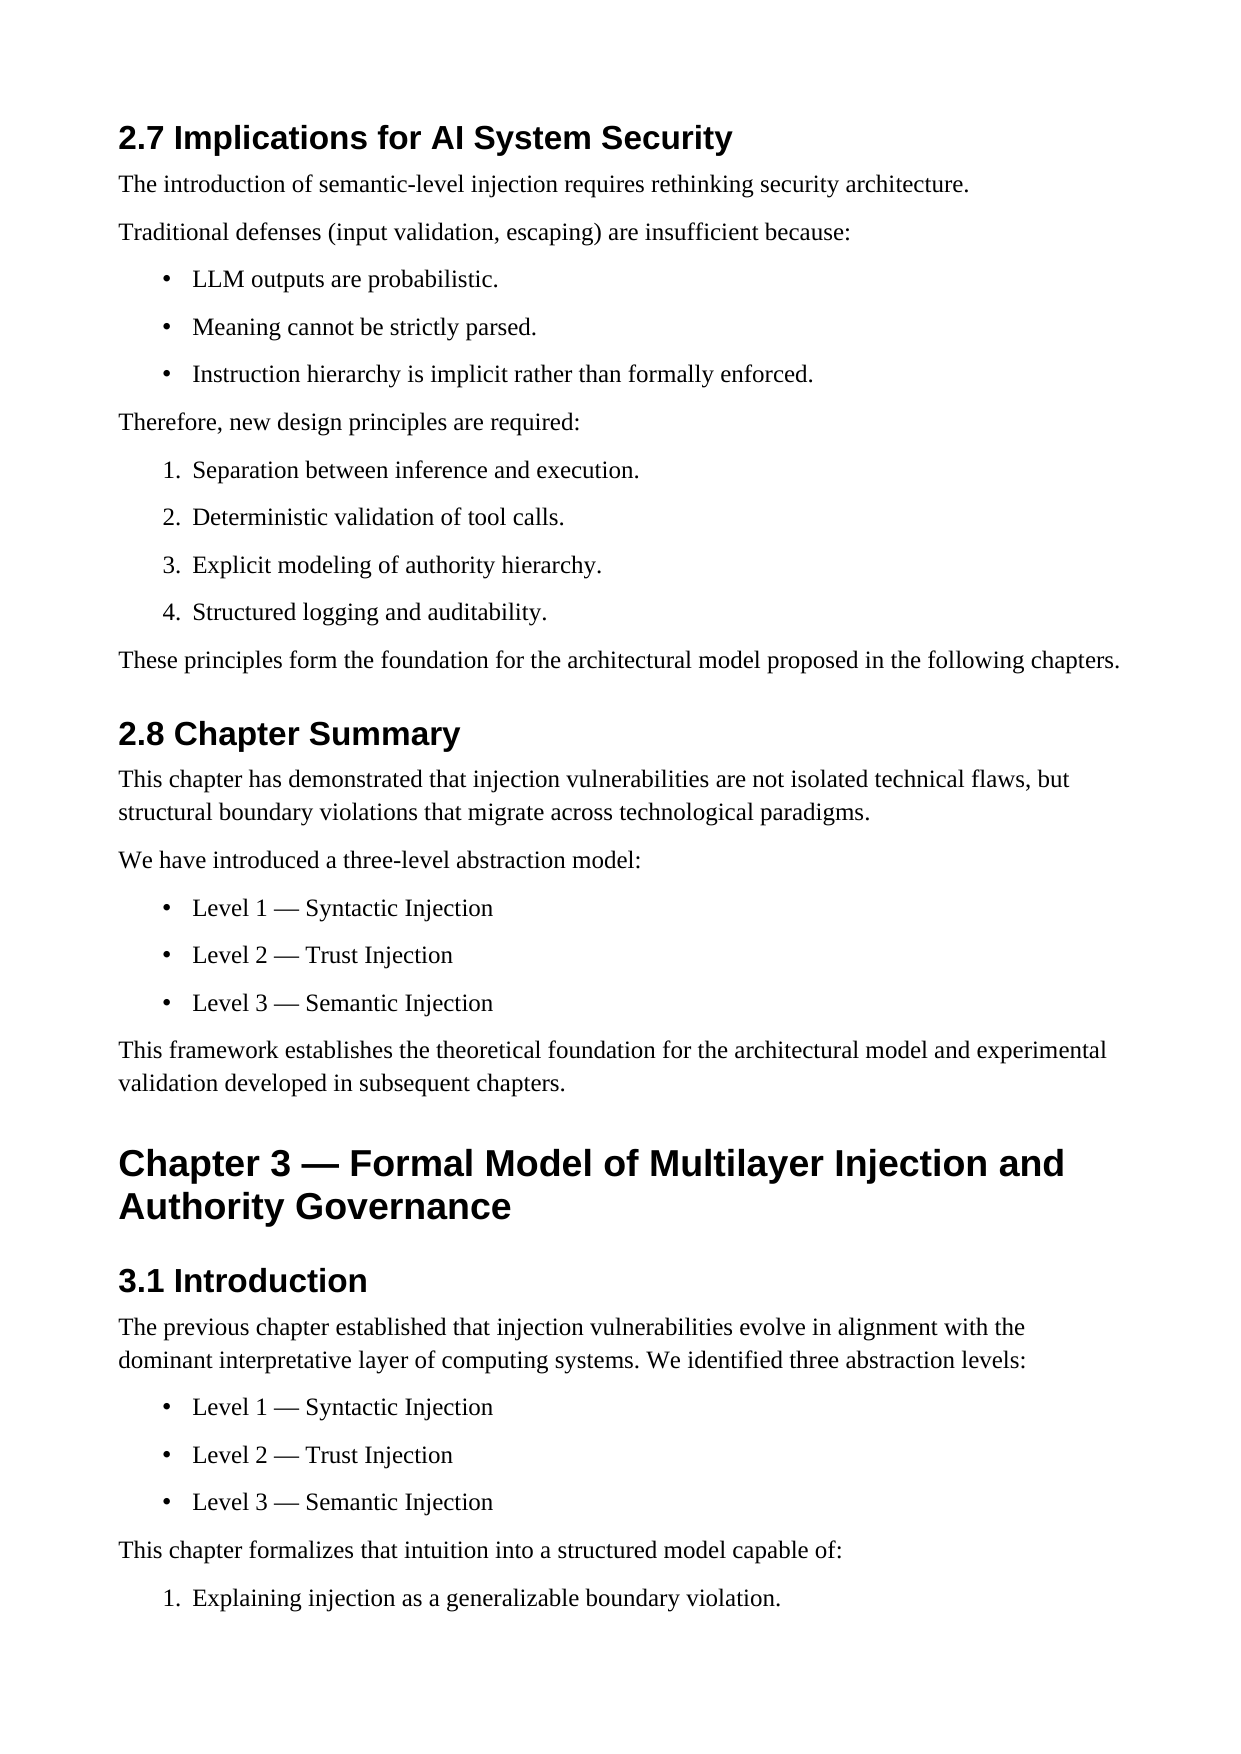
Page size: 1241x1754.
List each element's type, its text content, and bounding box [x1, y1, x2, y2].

list Structured logging and auditability. [162, 597, 1122, 626]
list Explicit modeling of authority hierarchy. [162, 550, 1122, 579]
list Level 2 — Trust Injection [162, 940, 1122, 969]
list Level 2 — Trust Injection [162, 1440, 1122, 1469]
subtitle 3.1 Introduction [118, 1261, 1122, 1299]
list Instruction hierarchy is implicit rather than formally enforced. [162, 359, 1122, 388]
text Therefore, new design principles are required: [118, 407, 1122, 436]
list Deterministic validation of tool calls. [162, 502, 1122, 531]
text We have introduced a three-level abstraction model: [118, 845, 1122, 874]
list Level 3 — Semantic Injection [162, 1487, 1122, 1516]
subtitle 2.8 Chapter Summary [118, 713, 1122, 752]
text This framework establishes the theoretical foundation for the architectural model and experimental validation developed in subsequent chapters. [118, 1036, 1122, 1097]
list Level 1 — Syntactic Injection [162, 1392, 1122, 1421]
list Level 3 — Semantic Injection [162, 988, 1122, 1017]
text These principles form the foundation for the architectural model proposed in the following chapters. [118, 645, 1122, 674]
text The introduction of semantic-level injection requires rethinking security architecture. [118, 169, 1122, 198]
text This chapter has demonstrated that injection vulnerabilities are not isolated technical flaws, but structural boundary violations that migrate across technological paradigms. [118, 764, 1122, 826]
list Separation between inference and execution. [162, 455, 1122, 483]
text This chapter formalizes that intuition into a structured model capable of: [118, 1535, 1122, 1564]
subtitle 2.7 Implications for AI System Security [118, 118, 1122, 157]
text Traditional defenses (input validation, escaping) are insufficient because: [118, 217, 1122, 245]
text The previous chapter established that injection vulnerabilities evolve in alignment with the dominant interpretative layer of computing systems. We identified three abstraction levels: [118, 1312, 1122, 1373]
list LLM outputs are probabilistic. [162, 264, 1122, 293]
list Explaining injection as a generalizable boundary violation. [162, 1583, 1122, 1611]
list Meaning cannot be strictly parsed. [162, 312, 1122, 341]
list Level 1 — Syntactic Injection [162, 893, 1122, 921]
subtitle Chapter 3 — Formal Model of Multilayer Injection and Authority Governance [118, 1141, 1122, 1227]
